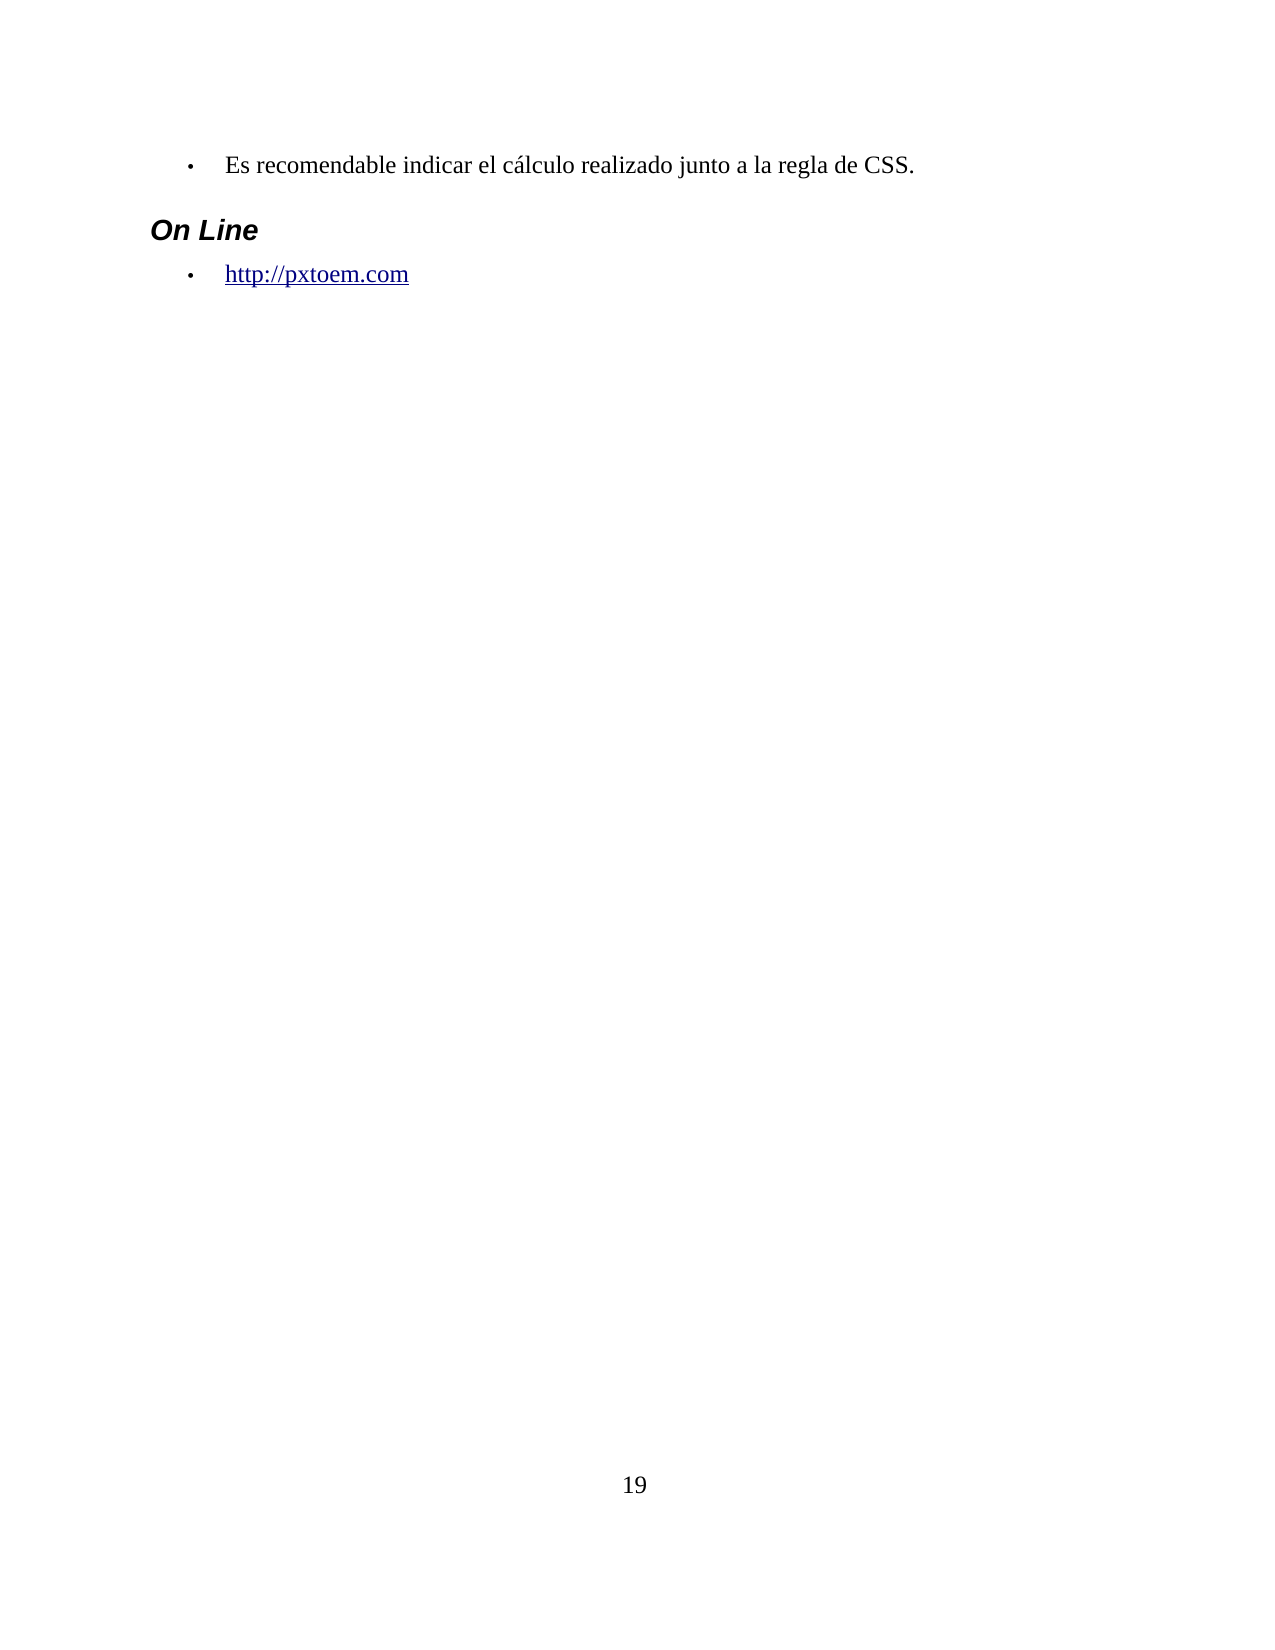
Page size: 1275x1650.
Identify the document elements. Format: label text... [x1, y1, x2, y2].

list http://pxtoem.com [187, 259, 1125, 287]
subtitle On Line [150, 213, 1125, 246]
list Es recomendable indicar el cálculo realizado junto a la regla de CSS. [187, 150, 1125, 179]
